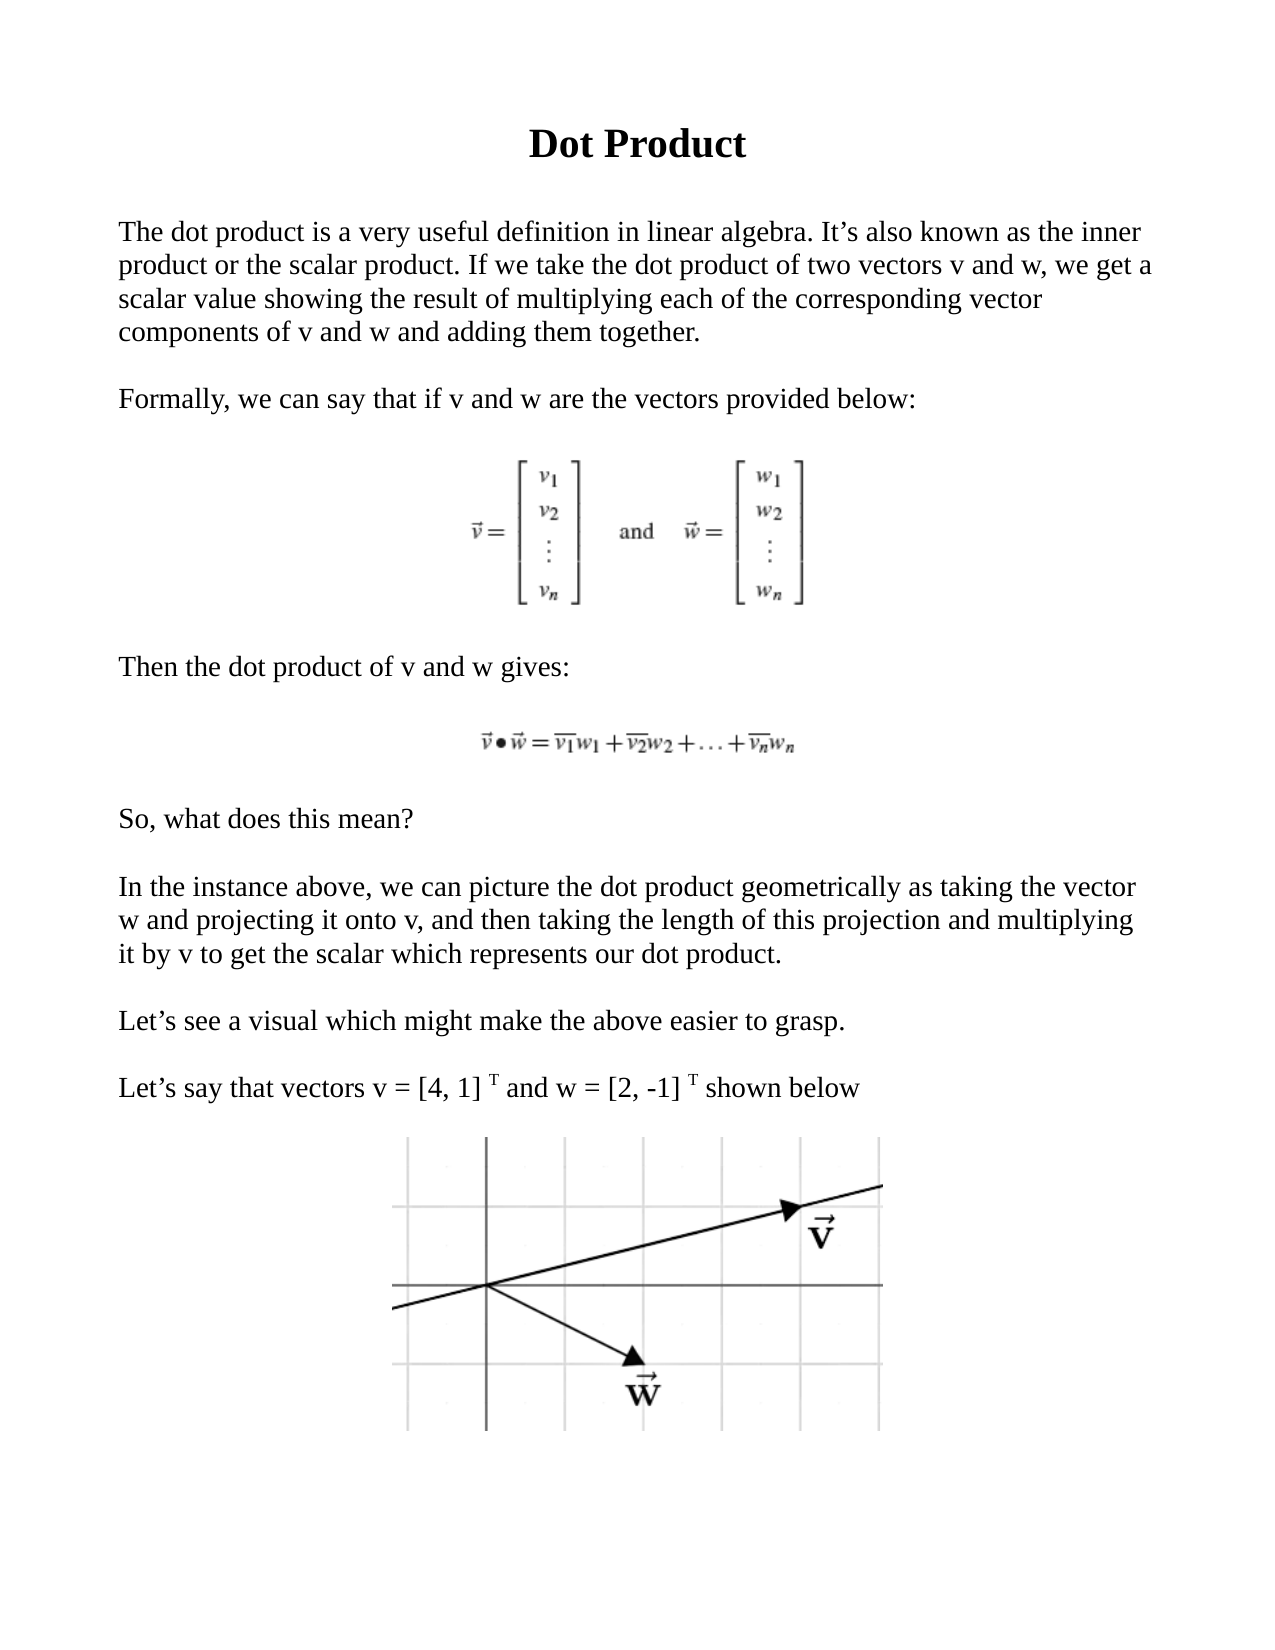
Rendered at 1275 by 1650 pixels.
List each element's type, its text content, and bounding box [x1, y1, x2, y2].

picture [457, 448, 818, 616]
text Let’s see a visual which might make the above easier to grasp. [118, 1003, 1157, 1036]
text Dot Product [118, 118, 1157, 166]
text Formally, we can say that if v and w are the vectors provided below: [118, 382, 1157, 415]
text Then the dot product of v and w gives: [118, 649, 1157, 683]
text In the instance above, we can picture the dot product geometrically as taking the vector w and projecting it onto v, and then taking the length of this projection and multiplying it by v to get the scalar which represents our dot product. [118, 869, 1157, 969]
picture [392, 1137, 883, 1431]
text So, what does this mean? [118, 802, 1157, 835]
text The dot product is a very useful definition in linear algebra. It’s also known as the inner product or the scalar product. If we take the dot product of two vectors v and w, we get a scalar value showing the result of multiplying each of the corresponding vector components of v and w and adding them together. [118, 214, 1157, 348]
picture [470, 716, 805, 769]
text Let’s say that vectors v = [4, 1] T and w = [2, -1] T shown below [118, 1070, 1157, 1103]
